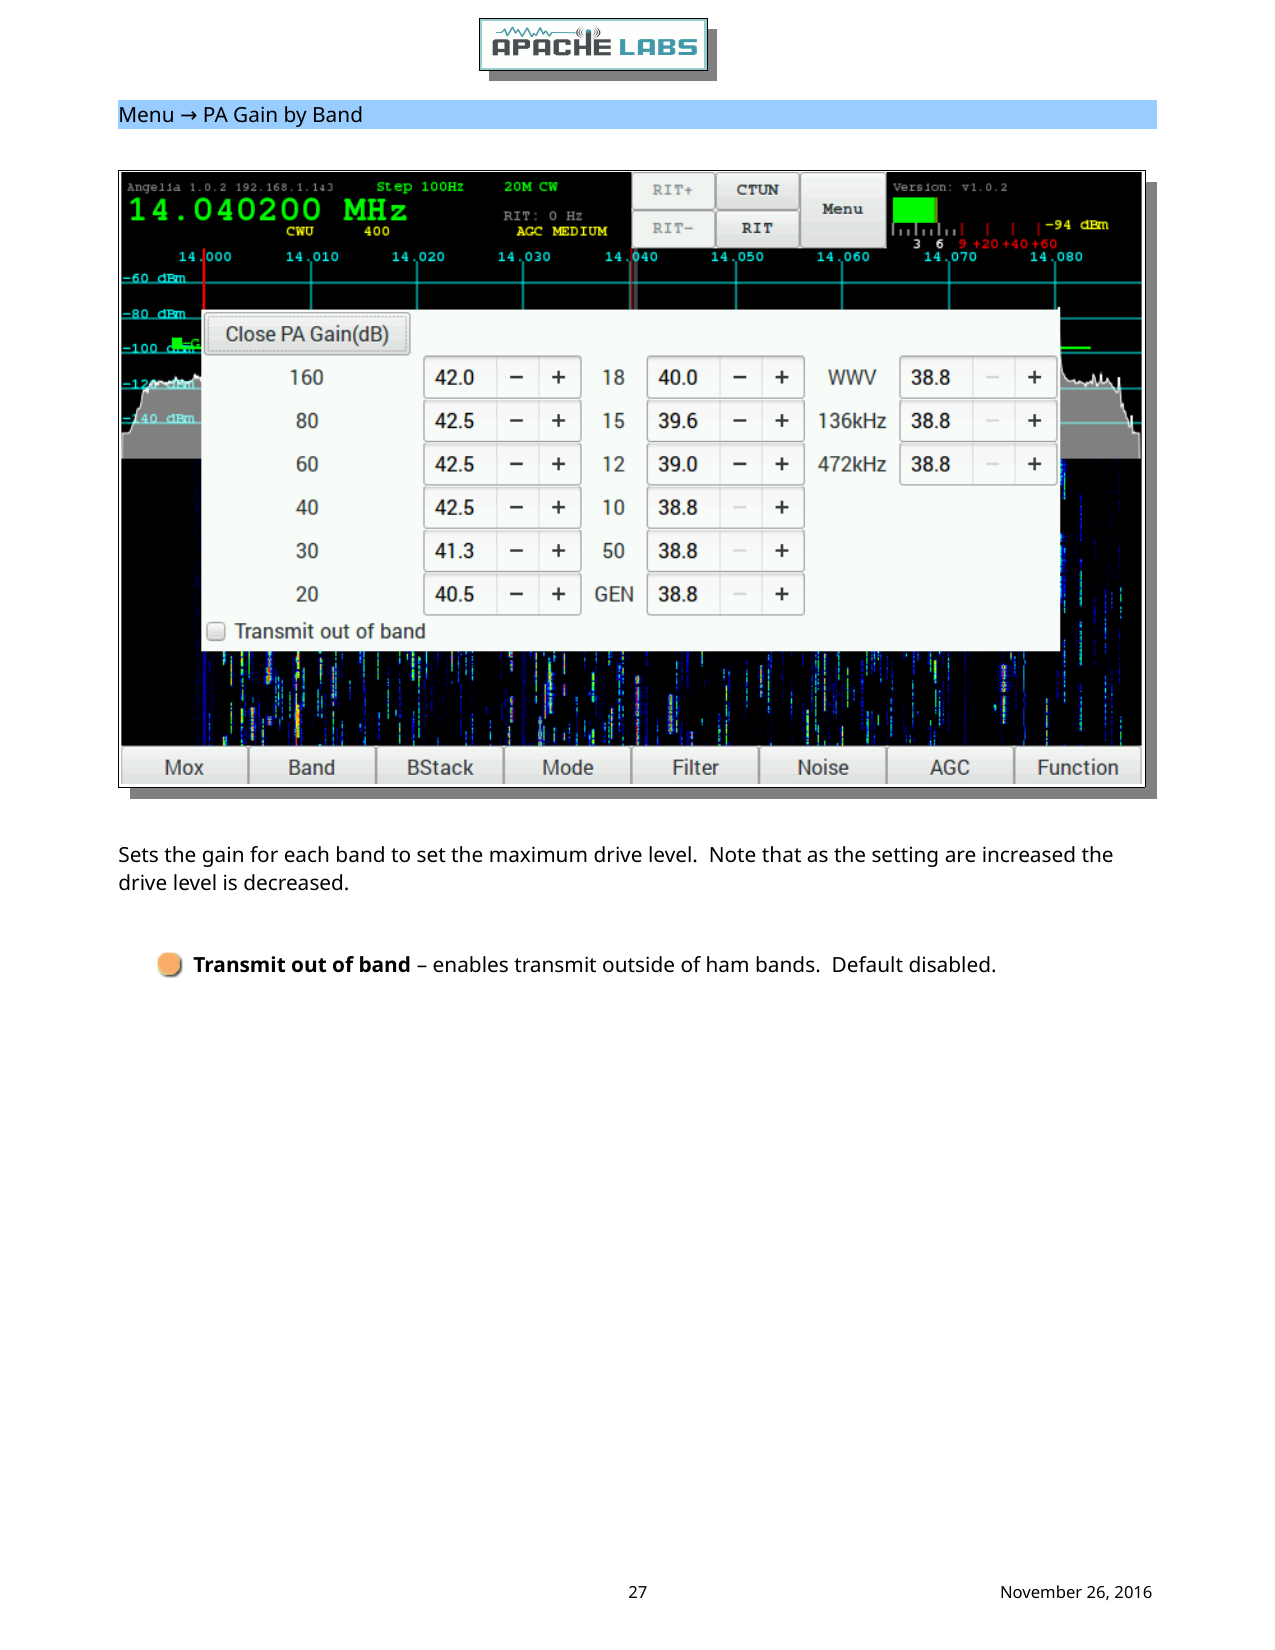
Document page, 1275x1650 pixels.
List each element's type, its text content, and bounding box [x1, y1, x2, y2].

picture [121, 172, 1142, 784]
list Transmit out of band – enables transmit outside of ham bands. Default disabled. [156, 950, 1157, 980]
picture [482, 21, 704, 68]
subtitle Menu → PA Gain by Band [118, 100, 1157, 129]
text Sets the gain for each band to set the maximum drive level. Note that as the setting are increased the drive level is decreased. [118, 840, 1157, 897]
picture [156, 951, 185, 980]
